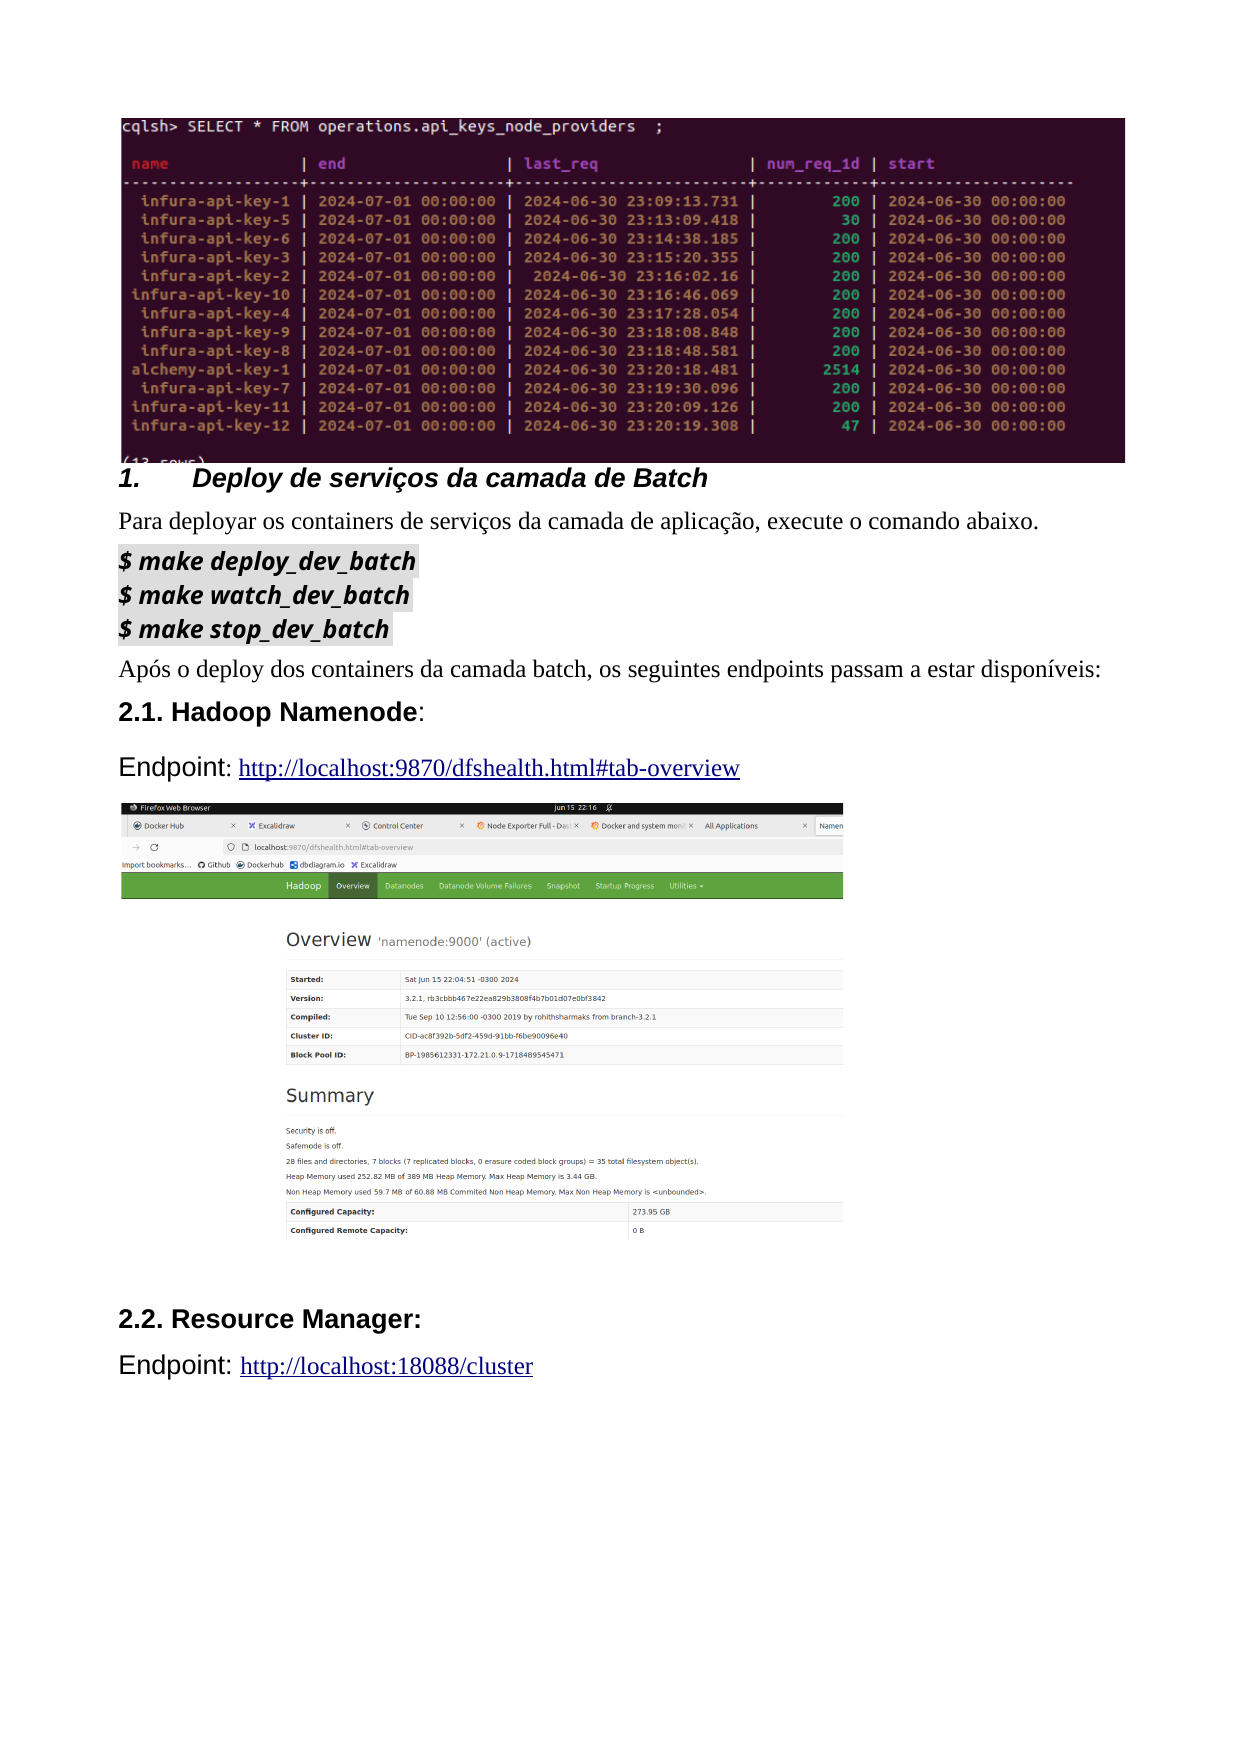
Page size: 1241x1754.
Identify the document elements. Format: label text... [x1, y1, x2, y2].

text Endpoint: http://localhost:9870/dfshealth.html#tab-overview [118, 751, 1122, 782]
subtitle Deploy de serviços da camada de Batch [118, 118, 1122, 494]
text 2.2. Resource Manager: [118, 1303, 1122, 1334]
picture [121, 118, 1125, 463]
text $ make deploy_dev_batch [118, 543, 1122, 578]
picture [121, 803, 844, 1238]
text Para deployar os containers de serviços da camada de aplicação, execute o comando abaixo. [118, 506, 1122, 535]
text $ make watch_dev_batch [118, 578, 1122, 612]
subtitle 2.1. Hadoop Namenode: [118, 696, 1122, 727]
text Endpoint: http://localhost:18088/cluster [118, 1349, 1122, 1380]
text $ make stop_dev_batch [118, 612, 1122, 646]
text Após o deploy dos containers da camada batch, os seguintes endpoints passam a estar disponíveis: [118, 654, 1122, 683]
